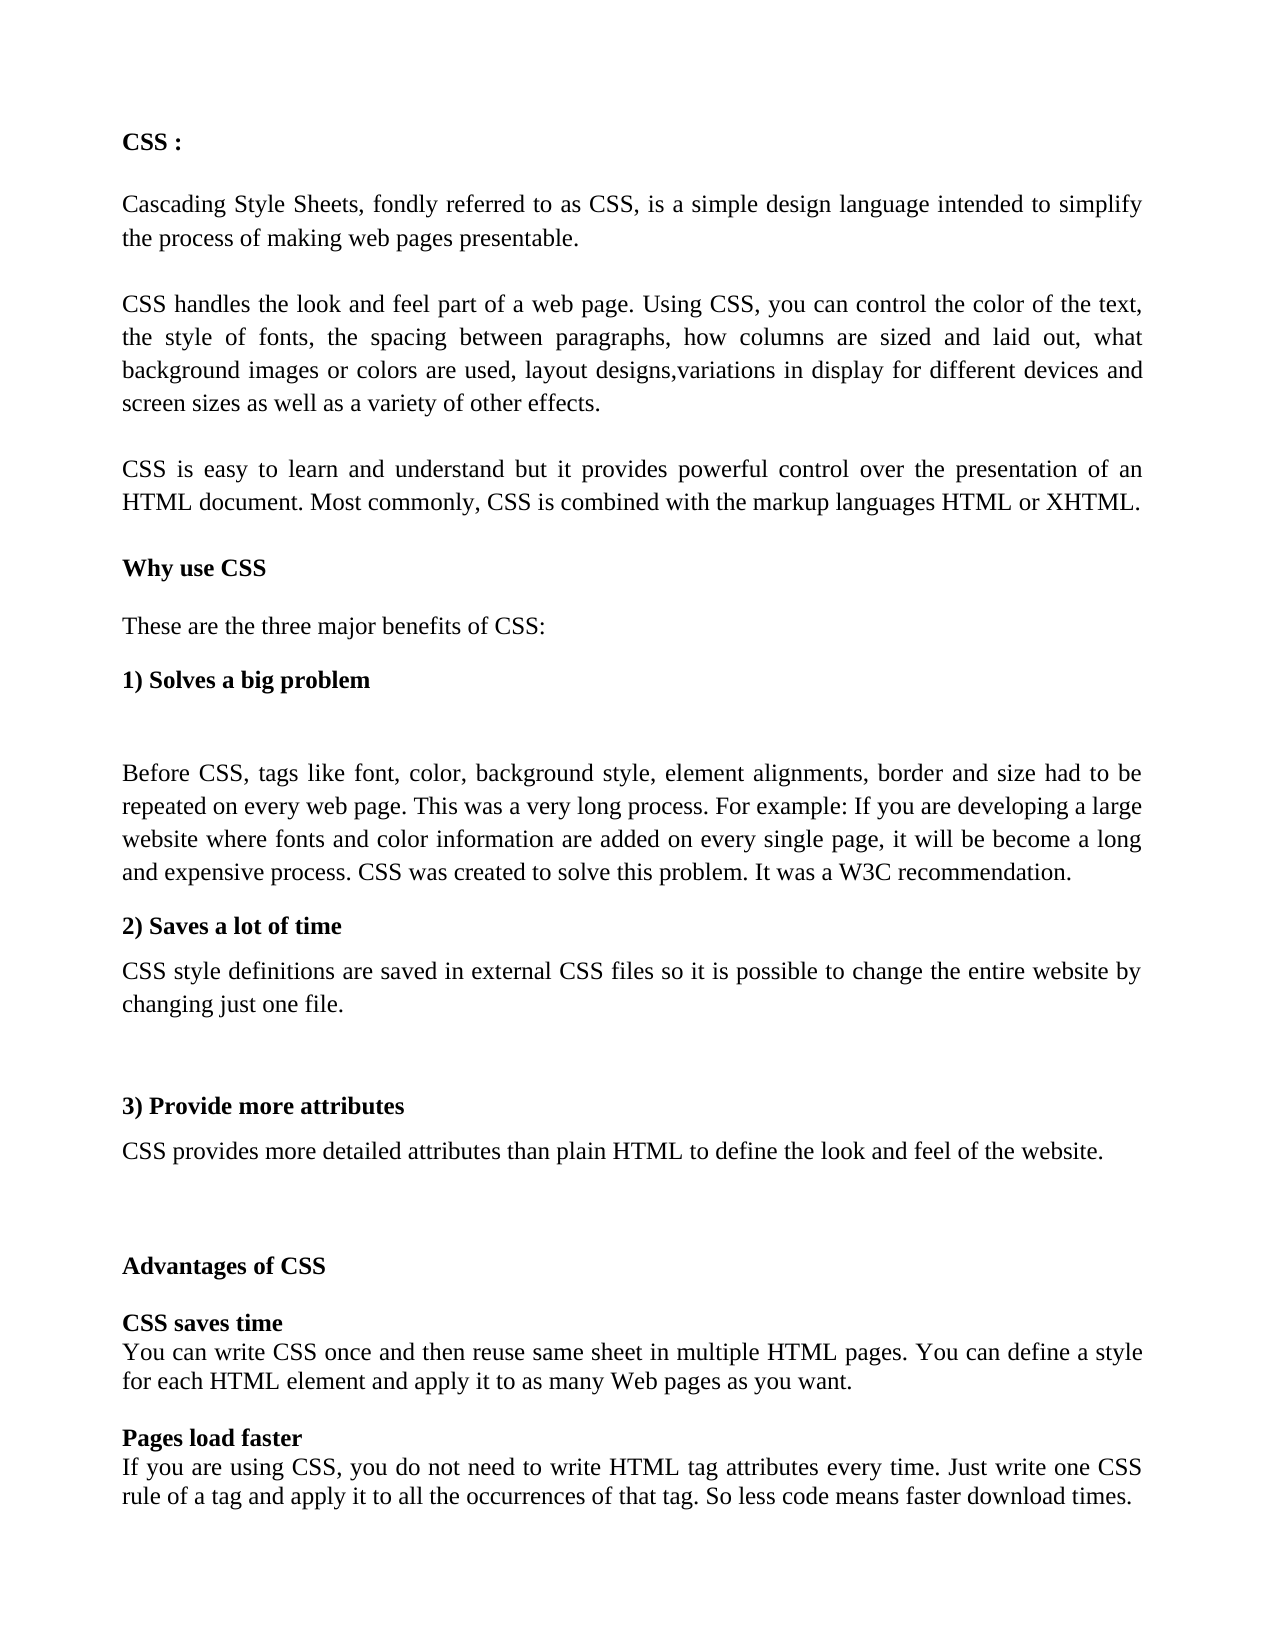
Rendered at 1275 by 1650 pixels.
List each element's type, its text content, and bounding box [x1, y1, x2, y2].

text Cascading Style Sheets, fondly referred to as CSS, is a simple design language intended to simplify the process of making web pages presentable. [122, 189, 1144, 251]
text Advantages of CSS [122, 1251, 1144, 1280]
text These are the three major benefits of CSS: [122, 611, 1144, 639]
text Before CSS, tags like font, color, background style, element alignments, border and size had to be repeated on every web page. This was a very long process. For example: If you are developing a large website where fonts and color information are added on every single page, it will be become a long and expensive process. CSS was created to solve this problem. It was a W3C recommendation. [122, 758, 1144, 886]
text CSS saves time [122, 1308, 1144, 1337]
text CSS provides more detailed attributes than plain HTML to define the look and feel of the website. [122, 1136, 1144, 1165]
text You can write CSS once and then reuse same sheet in multiple HTML pages. You can define a style for each HTML element and apply it to as many Web pages as you want. [122, 1337, 1144, 1395]
text CSS handles the look and feel part of a web page. Using CSS, you can control the color of the text, the style of fonts, the spacing between paragraphs, how columns are sized and laid out, what background images or colors are used, layout designs,variations in display for different devices and screen sizes as well as a variety of other effects. [122, 289, 1144, 416]
text CSS : [122, 127, 1144, 156]
text If you are using CSS, you do not need to write HTML tag attributes every time. Just write one CSS rule of a tag and apply it to all the occurrences of that tag. So less code means faster download times. [122, 1452, 1144, 1510]
subtitle 3) Provide more attributes [122, 1091, 1144, 1119]
text CSS style definitions are saved in external CSS files so it is possible to change the entire website by changing just one file. [122, 956, 1144, 1018]
subtitle 1) Solves a big problem [122, 665, 1144, 693]
subtitle 2) Saves a lot of time [122, 911, 1144, 939]
text CSS is easy to learn and understand but it provides powerful control over the presentation of an HTML document. Most commonly, CSS is combined with the markup languages HTML or XHTML. [122, 454, 1144, 516]
text Pages load faster [122, 1423, 1144, 1452]
subtitle Why use CSS [122, 553, 1144, 582]
